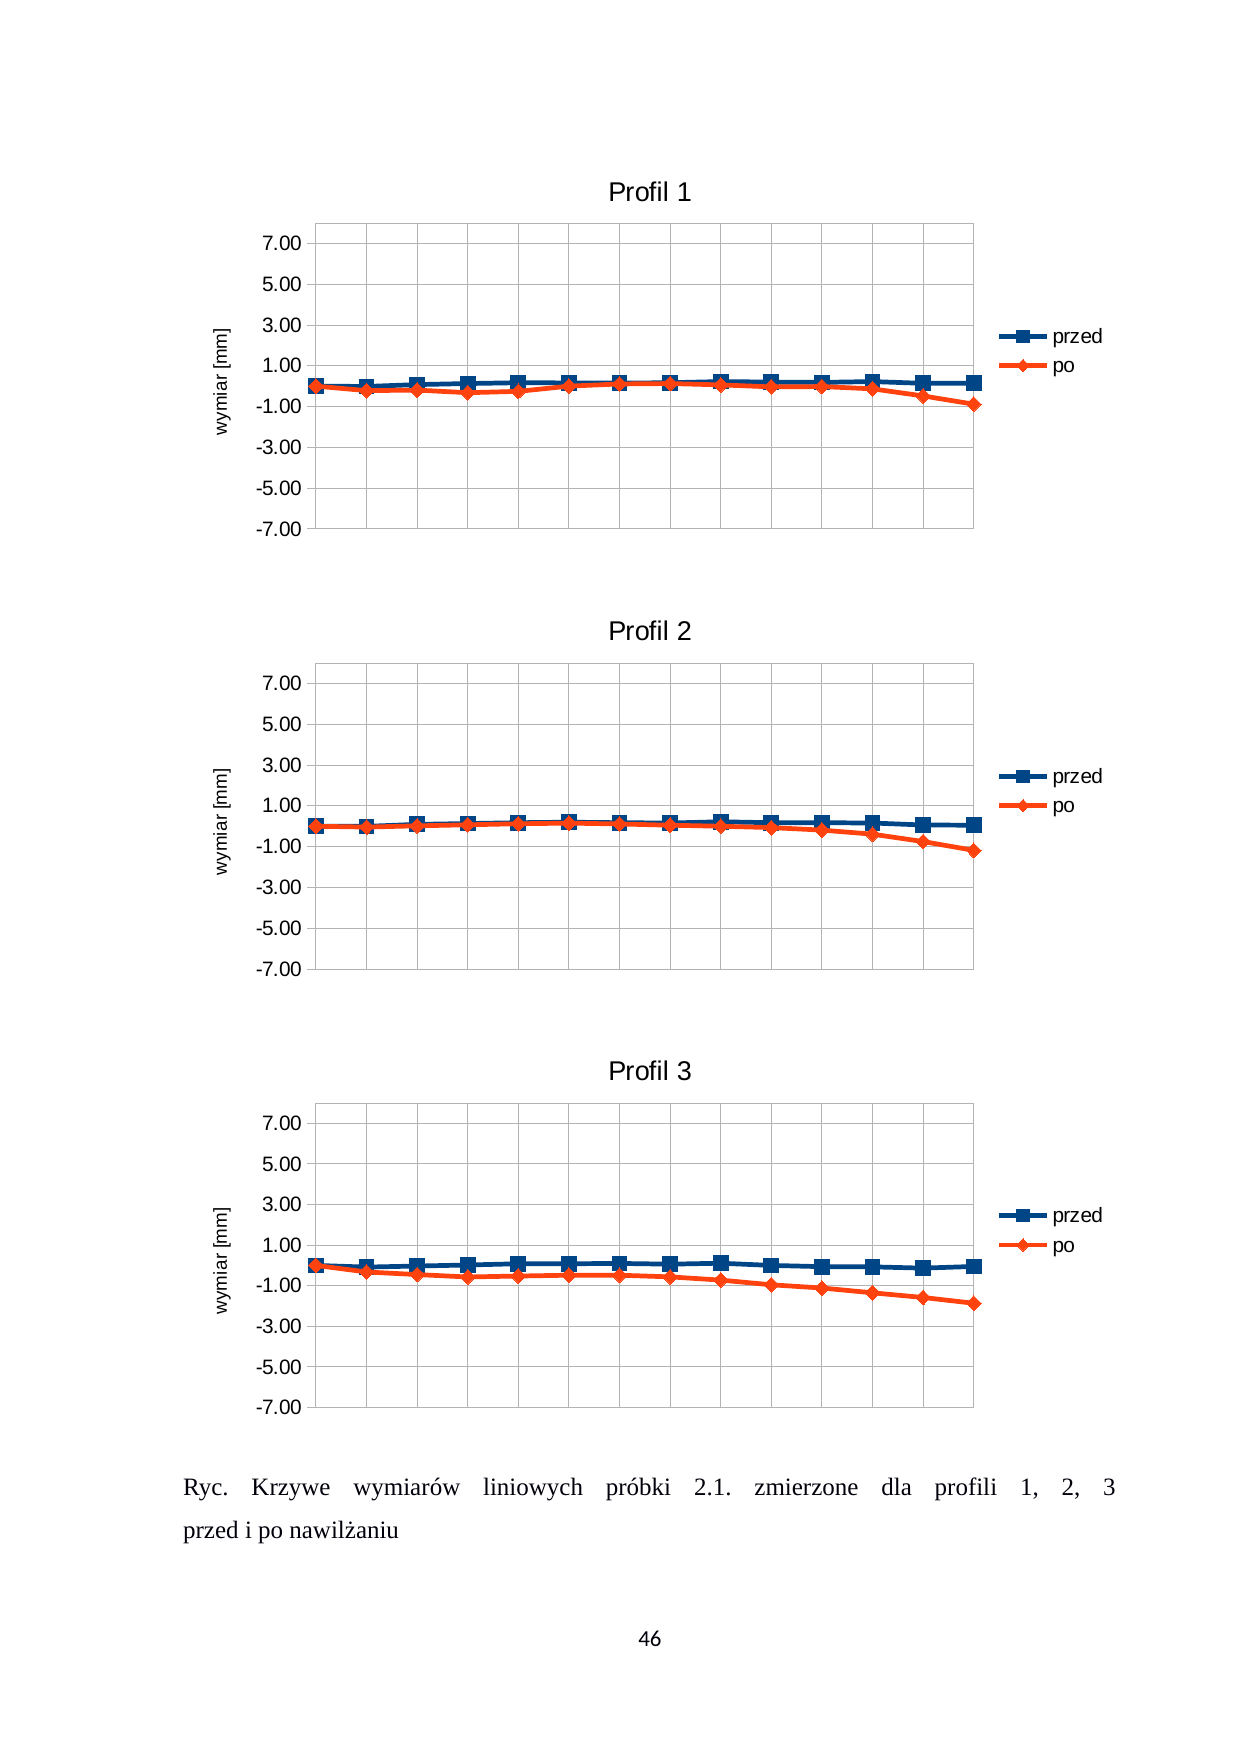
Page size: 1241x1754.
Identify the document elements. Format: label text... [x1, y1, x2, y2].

table_cell Ryc. Krzywe wymiarów liniowych próbki 2.1. zmierzone dla profili 1, 2, 3 przed i po nawilżaniu [177, 1466, 1122, 1570]
table_cell [177, 1028, 1122, 1033]
table_cell [177, 989, 1122, 1028]
table_cell [177, 1428, 1122, 1466]
table_header [177, 148, 1122, 153]
table_header [177, 549, 1122, 587]
table_cell [177, 588, 1122, 593]
